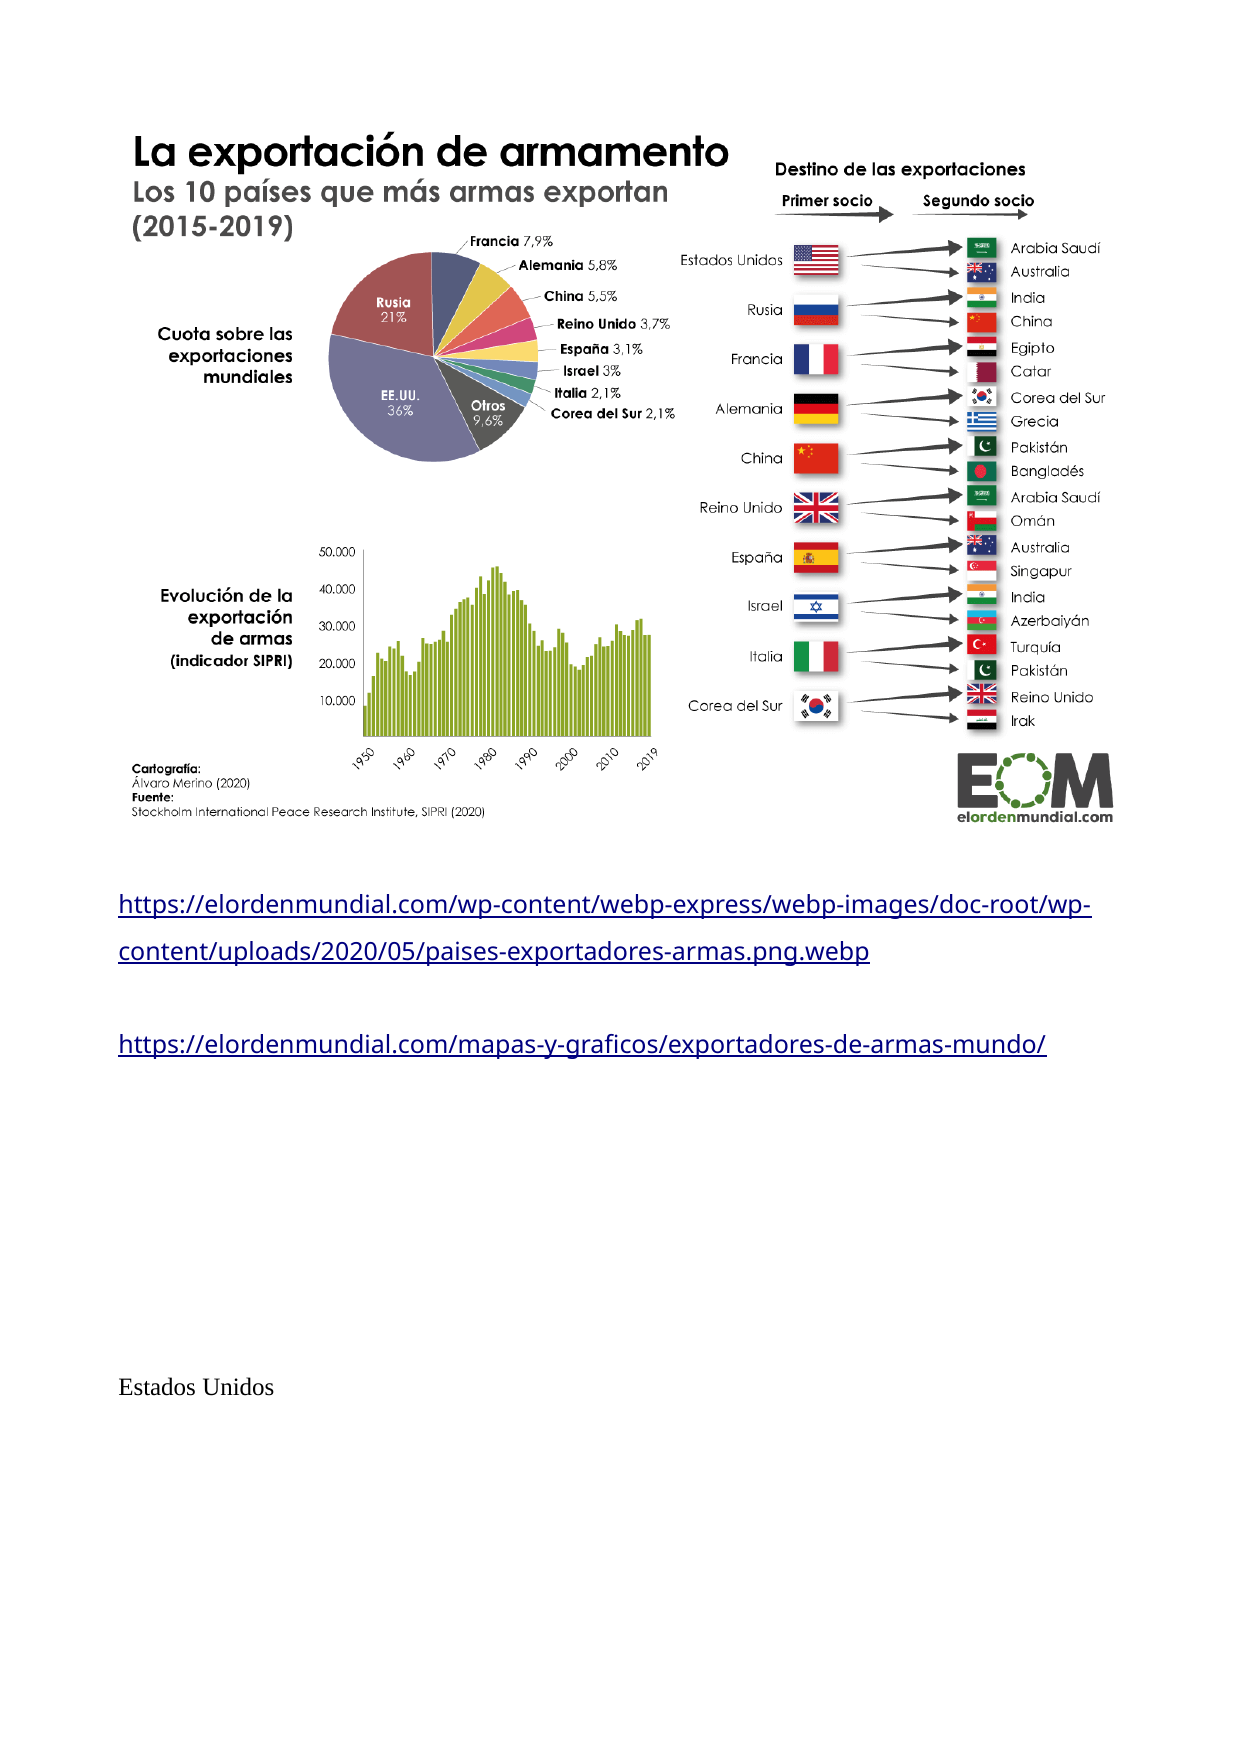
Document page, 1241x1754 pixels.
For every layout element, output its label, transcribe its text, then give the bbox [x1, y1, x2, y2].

picture [118, 118, 1123, 828]
text Estados Unidos [118, 1372, 1122, 1401]
text https://elordenmundial.com/wp-content/webp-express/webp-images/doc-root/wp-content/uploads/2020/05/paises-exportadores-armas.png.webp [118, 887, 1122, 967]
text https://elordenmundial.com/mapas-y-graficos/exportadores-de-armas-mundo/ [118, 1027, 1122, 1061]
